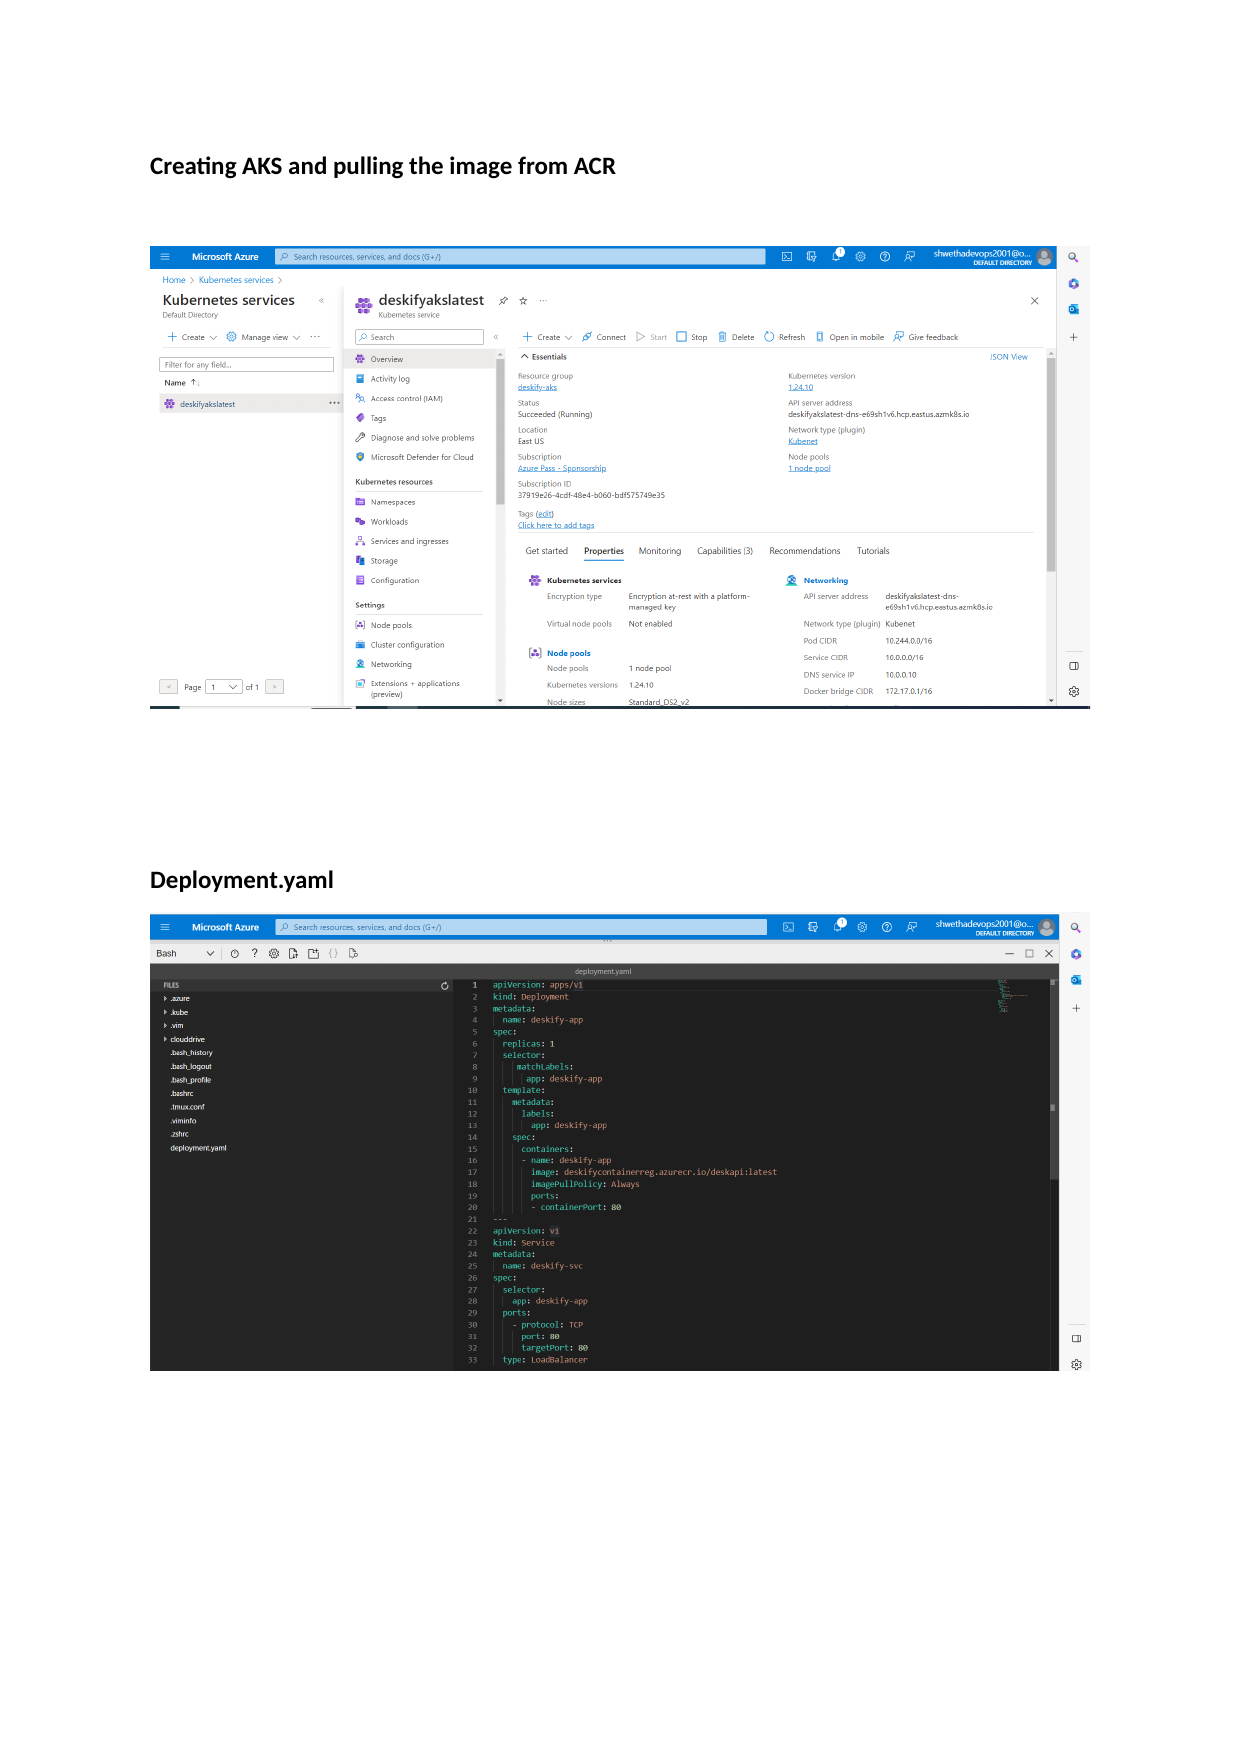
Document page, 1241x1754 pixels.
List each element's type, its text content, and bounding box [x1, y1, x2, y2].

text Deployment.yaml [150, 864, 1090, 894]
text Creating AKS and pulling the image from ACR [150, 150, 1090, 181]
